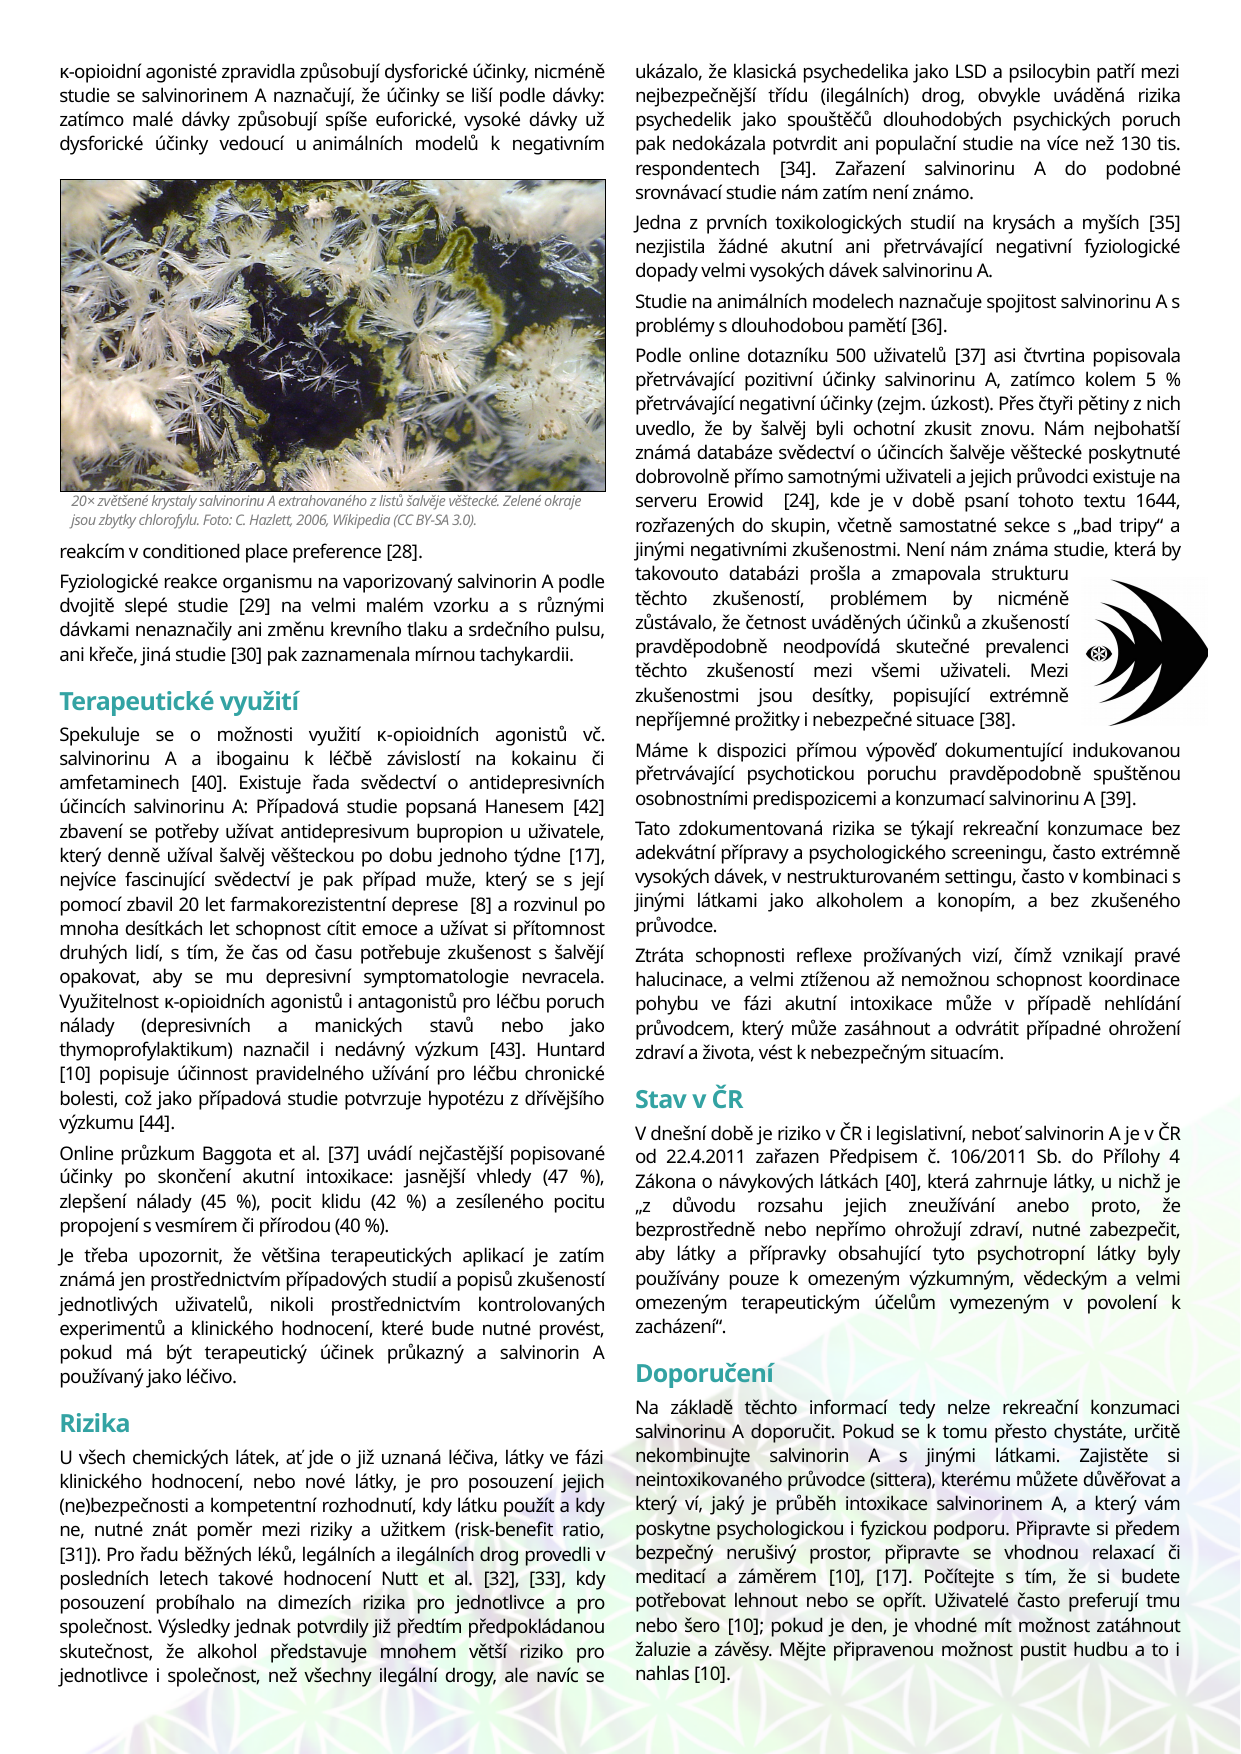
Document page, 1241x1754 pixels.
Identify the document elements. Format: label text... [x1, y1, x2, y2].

picture [264, 1028, 269, 1037]
text Spekuluje se o možnosti využití κ‑opioidních agonistů vč. salvinorinu A a ibogainu k léčbě závislostí na kokainu či amfetaminech [40]. Existuje řada svědectví o antidepresivních účincích salvinorinu A: Případová studie popsaná Hanesem [42] zbavení se potřeby užívat antidepresivum bupropion u uživatele, který denně užíval šalvěj věšteckou po dobu jednoho týdne [17], nejvíce fascinující svědectví je pak případ muže, který se s její pomocí zbavil 20 let farmakorezistentní deprese [8] a rozvinul po mnoha desítkách let schopnost cítit emoce a užívat si přítomnost druhých lidí, s tím, že čas od času potřebuje zkušenost s šalvějí opakovat, aby se mu depresivní symptomatologie nevracela. Využitelnost κ-opioidních agonistů i antagonistů pro léčbu poruch nálady (depresivních a manických stavů nebo jako thymoprofylaktikum) naznačil i nedávný výzkum [43]. Huntard [10] popisuje účinnost pravidelného užívání pro léčbu chronické bolesti, což jako případová studie potvrzuje hypotézu z dřívějšího výzkumu [44]. [59, 577, 605, 990]
subtitle Terapeutické využití [59, 533, 605, 572]
text Máme k dispozici přímou výpověď dokumentující indukovanou přetrvávající psychotickou poruchu pravděpodobně spuštěnou osobnostními predispozicemi a konzumací salvinorinu A [39]. [635, 665, 1181, 762]
picture [478, 1028, 484, 1036]
text Ztráta schopnosti reflexe prožívaných vizí, čímž vznikají pravé halucinace, a velmi ztíženou až nemožnou schopnost koordinace pohybu ve fázi akutní intoxikace může v případě nehlídání průvodcem, který může zasáhnout a odvrátit případné ohrožení zdraví a života, vést k nebezpečným situacím. [635, 895, 1181, 1016]
picture [523, 1028, 529, 1035]
subtitle Terapeutické využití [59, 174, 605, 179]
text Studie na animálních modelech naznačuje spojitost salvinorinu A s problémy s dlouhodobou pamětí [36]. [635, 216, 1181, 265]
picture [61, 180, 605, 491]
picture [0, 1028, 1241, 1754]
text Tato zdokumentovaná rizika se týkají rekreační konzumace bez adekvátní přípravy a psychologického screeningu, často extrémně vysokých dávek, v nestrukturovaném settingu, často v kombinaci s jinými látkami jako alkoholem a konopím, a bez zkušeného průvodce. [635, 768, 1181, 889]
picture [330, 1029, 336, 1037]
picture [127, 1028, 133, 1037]
text Online průzkum Baggota et al. [37] uvádí nejčastější popisované účinky po skončení akutní intoxikace: jasnější vhledy (47 %), zlepšení nálady (45 %), pocit klidu (42 %) a zesíleného pocitu propojení s vesmírem či přírodou (40 %). [59, 996, 605, 1028]
picture [178, 1029, 184, 1037]
picture [62, 1028, 67, 1037]
picture [105, 1028, 111, 1035]
text 20× zvětšené krystaly salvinorinu A extrahovaného z listů šalvěje věštecké. Zelené okraje jsou zbytky chlorofylu. Foto: C. Hazlett, 2006, Wikipedia (CC BY-SA 3.0). [71, 492, 594, 530]
text Jedna z prvních toxikologických studií na krysách a myších [35] nezjistila žádné akutní ani přetrvávající negativní fyziologické dopady velmi vysokých dávek salvinorinu A. [635, 138, 1181, 210]
text Fyziologické reakce organismu na vaporizovaný salvinorin A podle dvojitě slepé studie [29] na velmi malém vzorku a s různými dávkami nenaznačily ani změnu krevního tlaku a srdečního pulsu, ani křeče, jiná studie [30] pak zaznamenala mírnou tachykardii. [59, 59, 605, 156]
picture [1081, 577, 1208, 726]
text U všech chemických látek, ať jde o již uznaná léčiva, látky ve fázi klinického hodnocení, nebo nové látky, je pro posouzení jejich (ne)bezpečnosti a kompetentní rozhodnutí, kdy látku použít a kdy ne, nutné znát poměr mezi riziky a užitkem (risk-benefit ratio, [31]). Pro řadu běžných léků, legálních a ilegálních drog provedli v posledních letech takové hodnocení Nutt et al. [32], [33], kdy posouzení probíhalo na dimezích rizika pro jednotlivce a pro společnost. Výsledky jednak potvrdily již předtím předpokládanou skutečnost, že alkohol představuje mnohem větší riziko pro jednotlivce i společnost, než všechny ilegální drogy, ale navíc se ukázalo, že klasická psychedelika jako LSD a psilocybin patří mezi nejbezpečnější třídu (ilegálních) drog, obvykle uváděná rizika psychedelik jako spouštěčů dlouhodobých psychických poruch pak nedokázala potvrdit ani populační studie na více než 130 tis. respondentech [34]. Zařazení salvinorinu A do podobné srovnávací studie nám zatím není známo. [635, 59, 1181, 132]
picture [137, 1029, 143, 1037]
text Podle online dotazníku 500 uživatelů [37] asi čtvrtina popisovala přetrvávající pozitivní účinky salvinorinu A, zatímco kolem 5 % přetrvávající negativní účinky (zejm. úzkost). Přes čtyři pětiny z nich uvedlo, že by šalvěj byli ochotní zkusit znovu. Nám nejbohatší známá databáze svědectví o účincích šalvěje věštecké poskytnuté dobrovolně přímo samotnými uživateli a jejich průvodci existuje na serveru Erowid [24], kde je v době psaní tohoto textu 1644, rozřazených do skupin, včetně samostatné sekce s „bad tripy“ a jinými negativními zkušenostmi. Není nám známa studie, která by takovouto databázi prošla a zmapovala strukturu těchto zkušeností, problémem by nicméně zůstávalo, že četnost uváděných účinků a zkušeností pravděpodobně neodpovídá skutečné prevalenci těchto zkušeností mezi všemi uživateli. Mezi zkušenostmi jsou desítky, popisující extrémně nepříjemné prožitky i nebezpečné situace [38]. [635, 271, 1181, 659]
